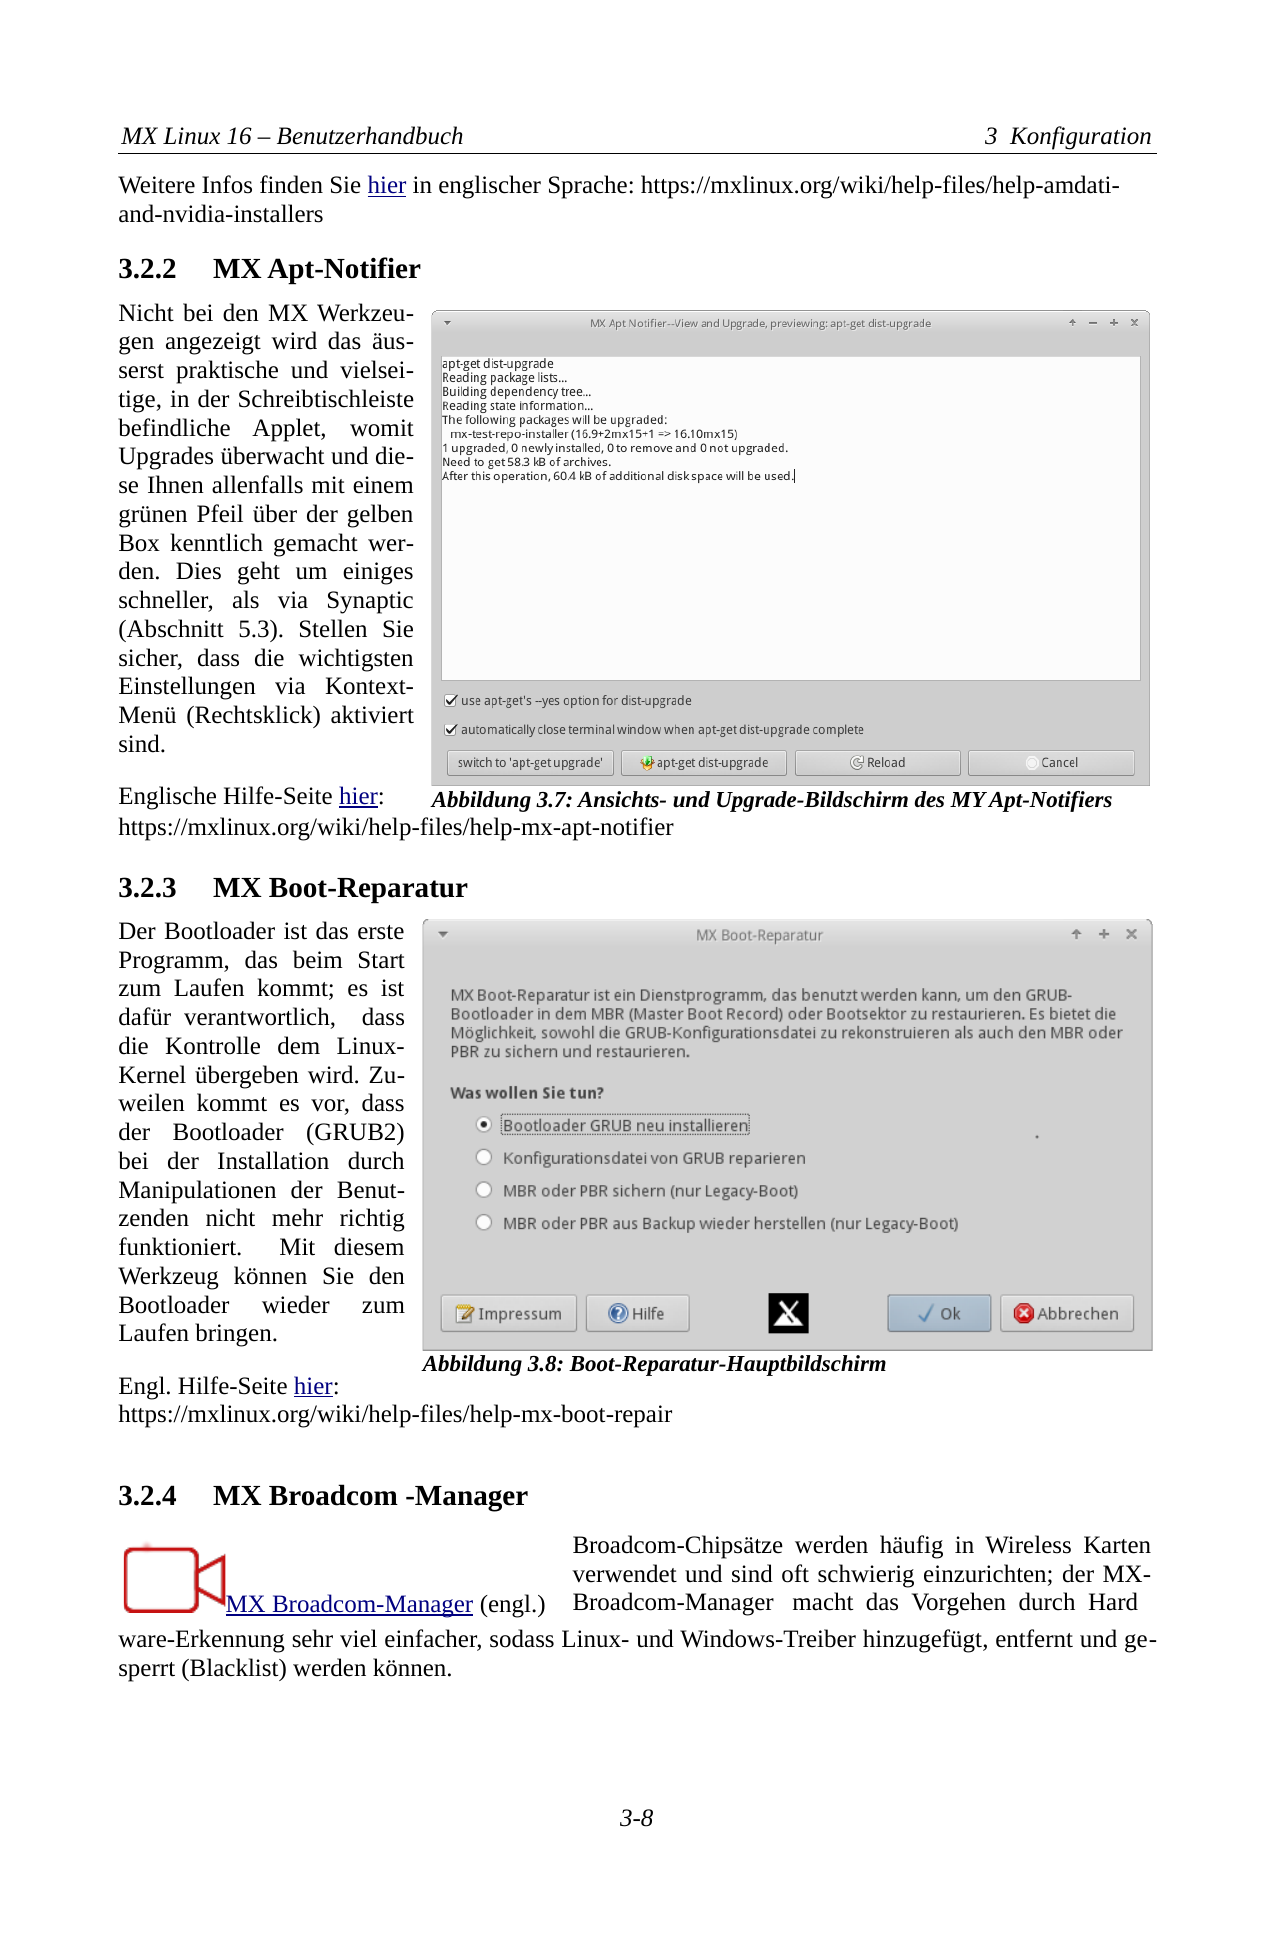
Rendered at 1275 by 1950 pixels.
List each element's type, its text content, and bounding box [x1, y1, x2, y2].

text Der Bootloader ist das erste Programm, das beim Start zum Laufen kommt; es ist da­für verant­wortlich, dass die Kon­trolle dem Linux-Ker­nel übergeben wird. Zu­weilen kommt es vor, dass der Bootloader (GRUB2) bei der Installation durch Ma­nipulationen der Benut­zenden nicht mehr richtig funk­tioniert. Mit diesem Werk­zeug können Sie den Boot­loader wieder zum Lau­fen bringen. [118, 907, 1157, 1347]
subtitle 3.2.3 MX Boot-Reparatur [118, 870, 1157, 903]
text Engl. Hilfe-Seite hier: https://mxlinux.org/wiki/help-files/help-mx-boot-repair [118, 1371, 1157, 1428]
table_header Broadcom-Chipsätze werden häufig in Wireless Karten ver­wendet und sind oft schwierig einzurichten; der MX-Broadcom-Manager macht das Vorgehen durch Hard­ [567, 1524, 1157, 1624]
text Weitere Infos finden Sie hier in englischer Sprache: https://mxlinux.org/wiki/help-files/help-amdati-and-nvidia-installers [118, 171, 1157, 228]
picture [123, 1530, 226, 1613]
text ware-Erkennung sehr viel einfacher, sodass Linux- und Windows-Treiber hinzugefügt, entfernt und ge­sperrt (Blacklist) werden können. [118, 1624, 1157, 1681]
subtitle 3.2.2 MX Apt-Notifier [118, 252, 1157, 285]
text Englische Hilfe-Seite hier: https://mxlinux.org/wiki/help-files/help-mx-apt-notifier [118, 781, 1157, 841]
picture [422, 919, 1153, 1351]
text Nicht bei den MX Werkzeu­gen angezeigt wird das äus­serst praktische und vielsei­tige, in der Schreib­tisch­leiste befindliche Applet, womit Up­grades überwacht und die­se Ihnen allenfalls mit einem grünen Pfeil über der gelben Box kenntlich gemacht wer­den. Dies geht um einiges schnel­ler, als via Synaptic (Ab­schnitt 5.3). Stellen Sie si­cher, dass die wichtigsten Ein­stellungen via Kontext-Menü (Rechtsklick) aktiviert sind. [118, 298, 1157, 758]
picture [431, 310, 1150, 786]
subtitle 3.2.4 MX Broadcom -Manager [118, 1478, 1157, 1512]
text Abbildung 3.7: Ansichts- und Upgrade-Bildschirm des MY Apt-Notifiers [432, 786, 1150, 812]
table_header MX Broadcom-Manager (engl.) [118, 1524, 567, 1624]
text Abbildung 3.8: Boot-Reparatur-Hauptbildschirm [423, 1351, 1152, 1377]
